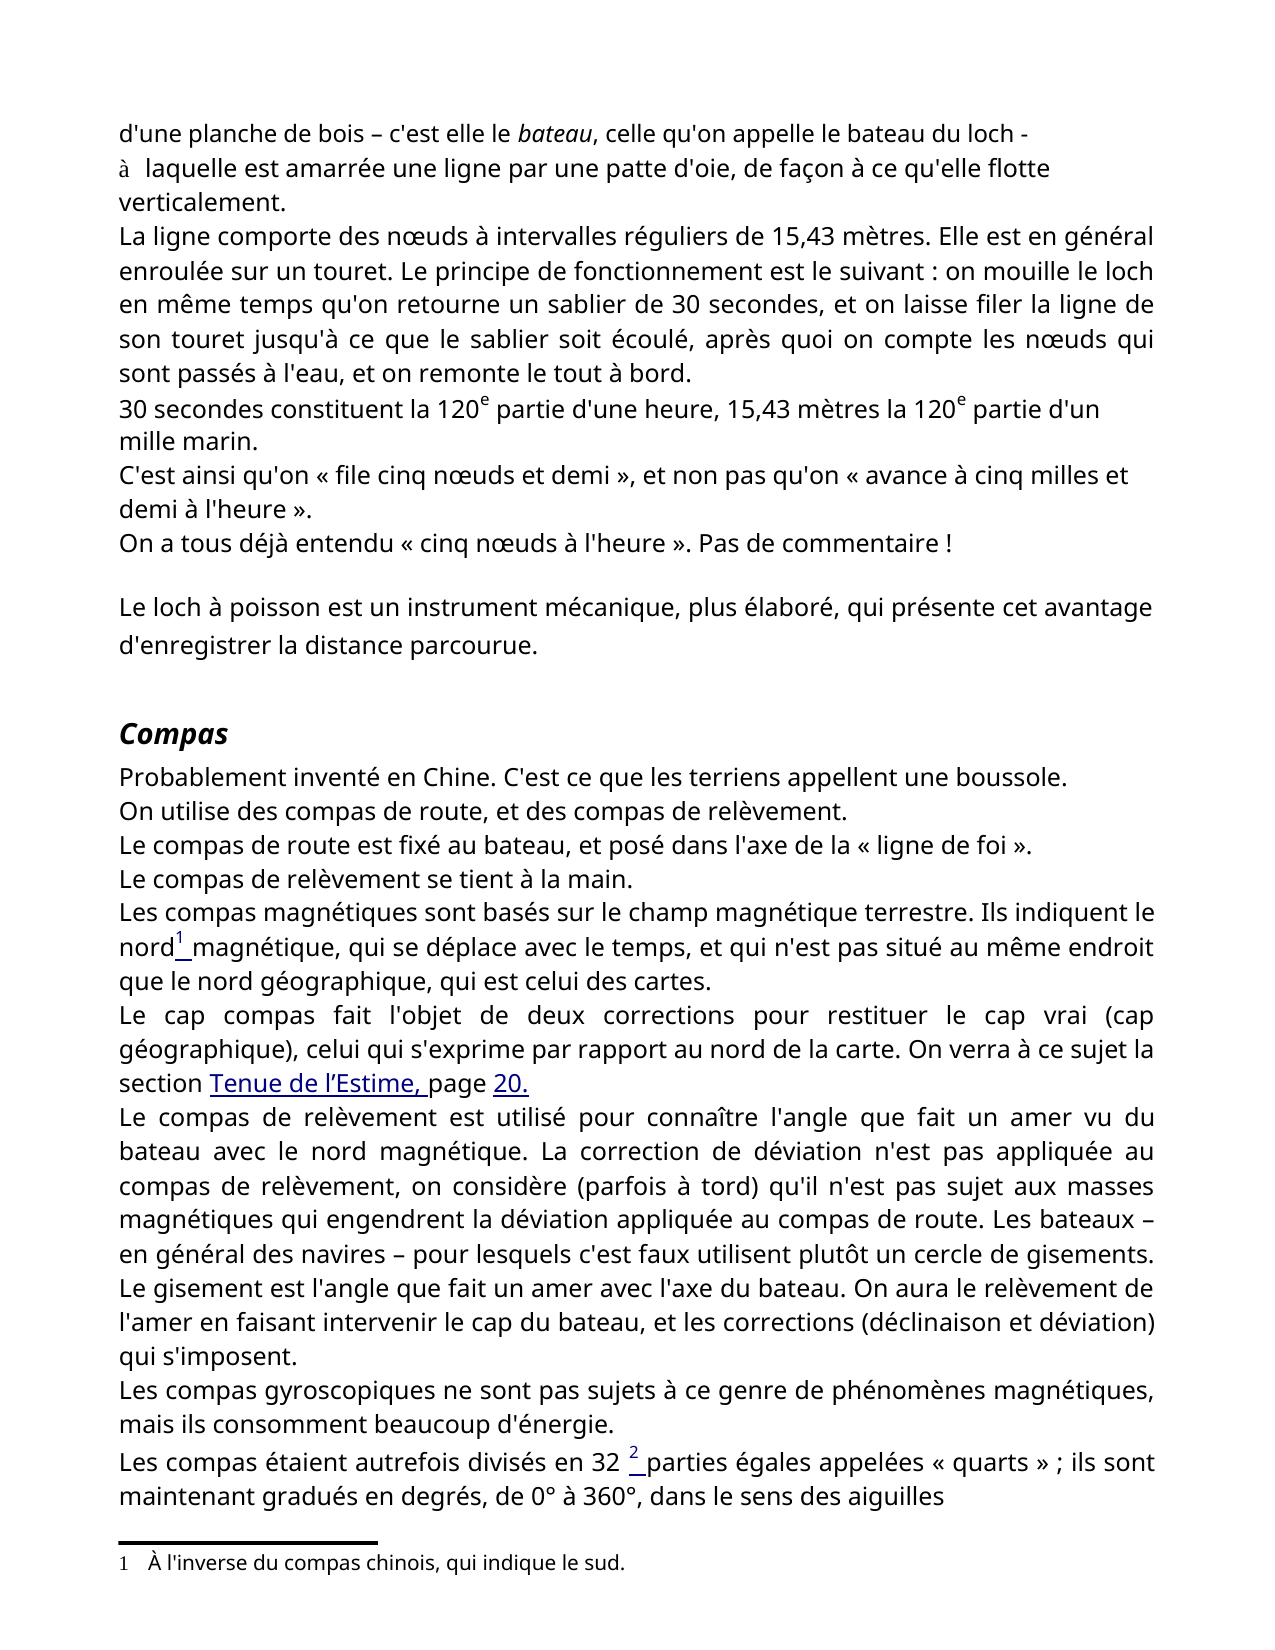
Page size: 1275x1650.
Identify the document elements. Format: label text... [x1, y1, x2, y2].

text La ligne comporte des nœuds à intervalles réguliers de 15,43 mètres. Elle est en général enroulée sur un touret. Le principe de fonctionnement est le suivant : on mouille le loch en même temps qu'on retourne un sablier de 30 secondes, et on laisse filer la ligne de son touret jusqu'à ce que le sablier soit écoulé, après quoi on compte les nœuds qui sont passés à l'eau, et on remonte le tout à bord. [119, 219, 1156, 389]
text C'est ainsi qu'on « file cinq nœuds et demi », et non pas qu'on « avance à cinq milles et demi à l'heure ». [119, 457, 1156, 526]
list À l'inverse du compas chinois, qui indique le sud. [118, 1548, 1156, 1576]
text Probablement inventé en Chine. C'est ce que les terriens appellent une boussole. [119, 760, 1156, 794]
text Le loch à poisson est un instrument mécanique, plus élaboré, qui présente cet avantage d'enregistrer la distance parcourue. [119, 590, 1154, 662]
text On a tous déjà entendu « cinq nœuds à l'heure ». Pas de commentaire ! [119, 526, 1156, 560]
text On utilise des compas de route, et des compas de relèvement. [119, 794, 1156, 828]
text Le compas de relèvement se tient à la main. [119, 862, 1156, 896]
text d'une planche de bois – c'est elle le bateau, celle qu'on appelle le bateau du loch - [119, 117, 1156, 150]
text Le compas de relèvement est utilisé pour connaître l'angle que fait un amer vu du bateau avec le nord magnétique. La correction de déviation n'est pas appliquée au compas de relèvement, on considère (parfois à tord) qu'il n'est pas sujet aux masses magnétiques qui engendrent la déviation appliquée au compas de route. Les bateaux – en général des navires – pour lesquels c'est faux utilisent plutôt un cercle de gisements. Le gisement est l'angle que fait un amer avec l'axe du bateau. On aura le relèvement de l'amer en faisant intervenir le cap du bateau, et les corrections (déclinaison et déviation) qui s'imposent. [119, 1100, 1156, 1372]
text Le cap compas fait l'objet de deux corrections pour restituer le cap vrai (cap géographique), celui qui s'exprime par rapport au nord de la carte. On verra à ce sujet la section Tenue de l’Estime, page 20. [119, 998, 1156, 1100]
text Compas [119, 713, 1156, 753]
text Le compas de route est fixé au bateau, et posé dans l'axe de la « ligne de foi ». [119, 828, 1156, 862]
text Les compas étaient autrefois divisés en 32 2 parties égales appelées « quarts » ; ils sont maintenant gradués en degrés, de 0° à 360°, dans le sens des aiguilles [119, 1441, 1156, 1513]
text Les compas magnétiques sont basés sur le champ magnétique terrestre. Ils indiquent le nord1 magnétique, qui se déplace avec le temps, et qui n'est pas situé au même endroit que le nord géographique, qui est celui des cartes. [119, 896, 1156, 997]
list laquelle est amarrée une ligne par une patte d'oie, de façon à ce qu'elle flotte verticalement. [118, 151, 1156, 219]
text 30 secondes constituent la 120e partie d'une heure, 15,43 mètres la 120e partie d'un mille marin. [119, 389, 1156, 457]
text Les compas gyroscopiques ne sont pas sujets à ce genre de phénomènes magnétiques, mais ils consomment beaucoup d'énergie. [119, 1373, 1156, 1441]
picture [118, 1541, 378, 1545]
